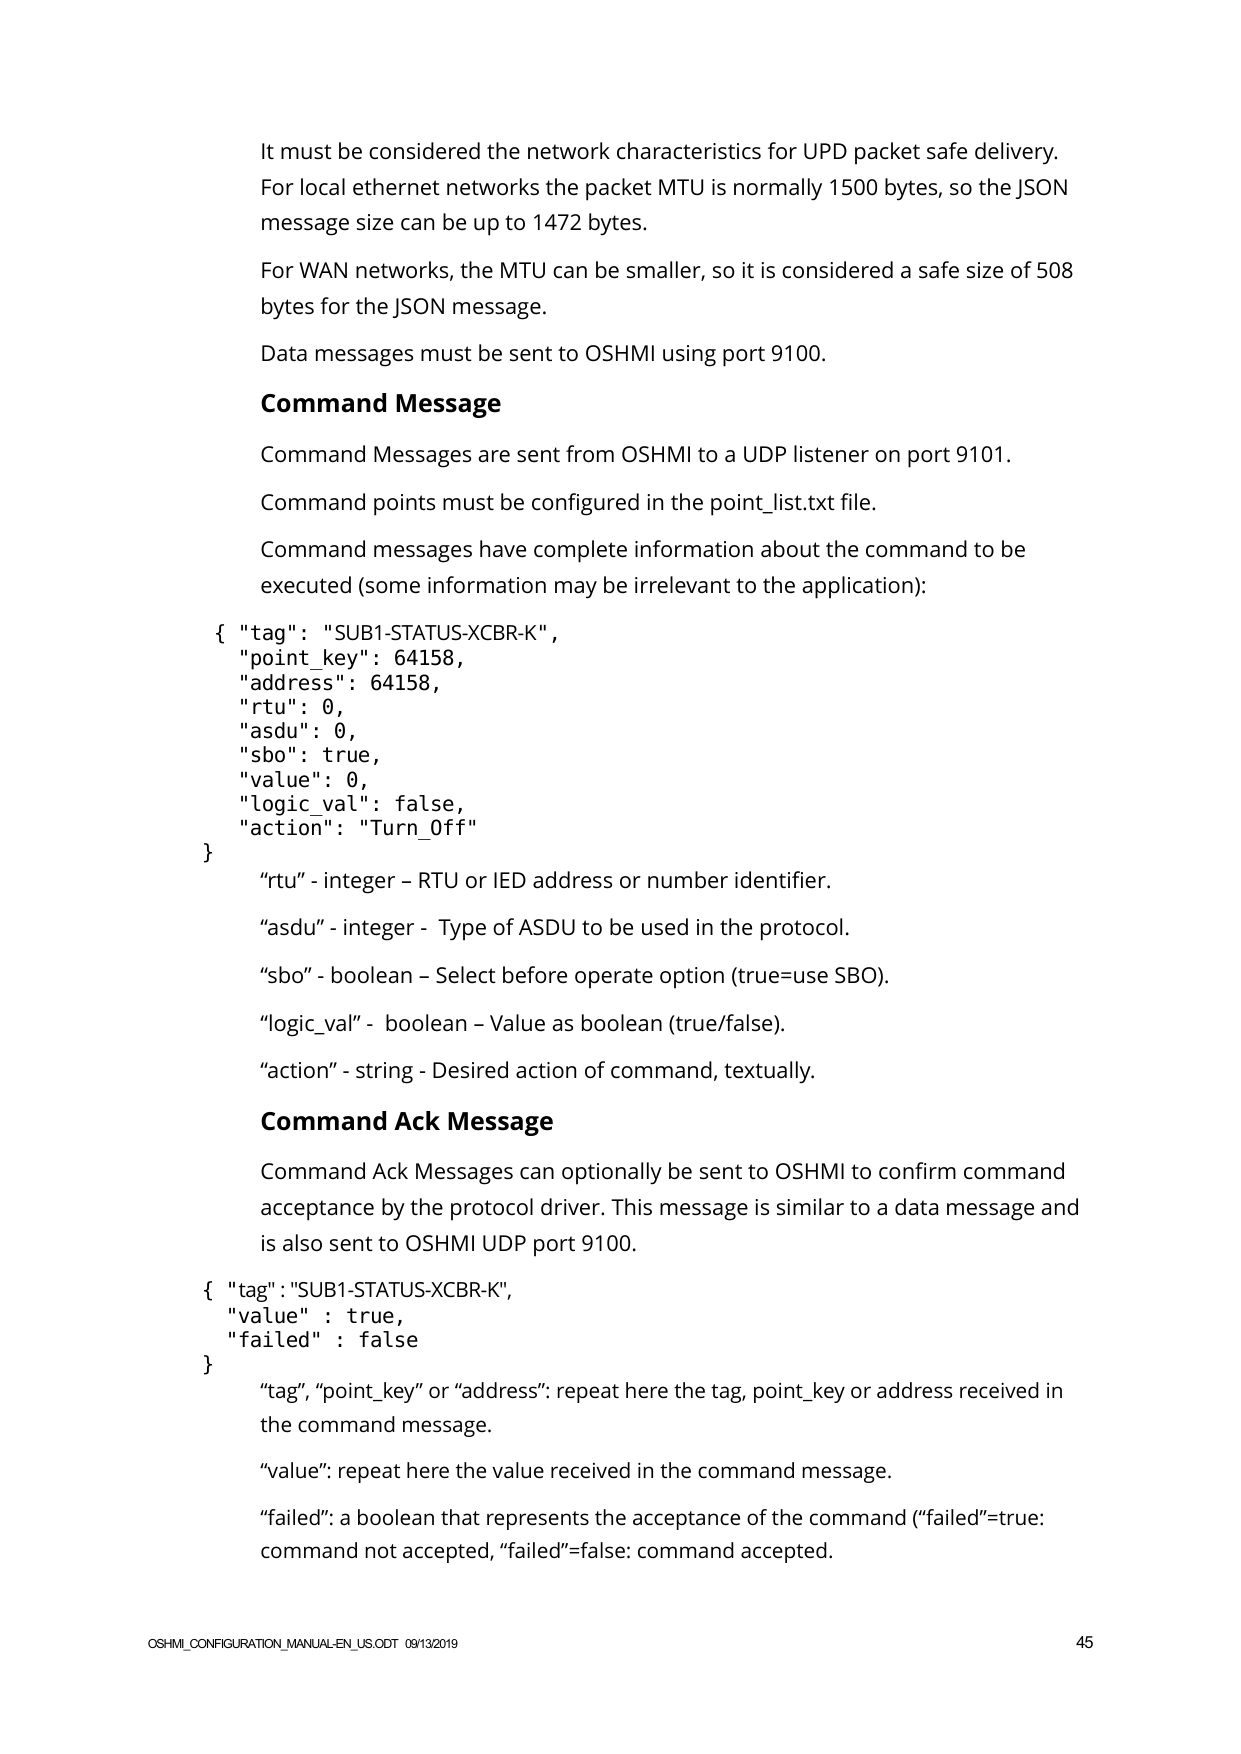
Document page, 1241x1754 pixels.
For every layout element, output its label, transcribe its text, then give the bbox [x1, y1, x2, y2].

text “logic_val” - boolean – Value as boolean (true/false). [260, 1008, 1093, 1038]
text “rtu” - integer – RTU or IED address or number identifier. [260, 865, 1093, 894]
text } [202, 840, 1093, 865]
text } [202, 1352, 1093, 1376]
text "value": 0, [202, 768, 1093, 792]
text “failed”: a boolean that represents the acceptance of the command (“failed”=true: command not accepted, “failed”=false: command accepted. [260, 1503, 1093, 1565]
text "point_key": 64158, [202, 646, 1093, 671]
text Command Messages are sent from OSHMI to a UDP listener on port 9101. [260, 439, 1093, 469]
text "rtu": 0, [202, 695, 1093, 719]
text "sbo": true, [202, 743, 1093, 768]
text { "tag" : "SUB1-STATUS-XCBR-K", [202, 1275, 1093, 1304]
text { "tag": "SUB1-STATUS-XCBR-K", [202, 618, 1093, 646]
text Data messages must be sent to OSHMI using port 9100. [260, 338, 1093, 368]
text "failed" : false [202, 1328, 1093, 1352]
text "logic_val": false, [202, 792, 1093, 816]
text “sbo” - boolean – Select before operate option (true=use SBO). [260, 960, 1093, 990]
text Command Ack Message [260, 1103, 1093, 1137]
text “asdu” - integer - Type of ASDU to be used in the protocol. [260, 912, 1093, 942]
text "value" : true, [202, 1304, 1093, 1328]
text "address": 64158, [202, 671, 1093, 695]
text “action” - string - Desired action of command, textually. [260, 1056, 1093, 1085]
text Command Ack Messages can optionally be sent to OSHMI to confirm command acceptance by the protocol driver. This message is similar to a data message and is also sent to OSHMI UDP port 9100. [260, 1156, 1093, 1257]
text "asdu": 0, [202, 719, 1093, 743]
text Command messages have complete information about the command to be executed (some information may be irrelevant to the application): [260, 534, 1093, 600]
text “tag”, “point_key” or “address”: repeat here the tag, point_key or address received in the command message. [260, 1376, 1093, 1439]
text "action": "Turn_Off" [202, 816, 1093, 840]
text Command Message [260, 386, 1093, 420]
text It must be considered the network characteristics for UPD packet safe delivery. For local ethernet networks the packet MTU is normally 1500 bytes, so the JSON message size can be up to 1472 bytes. [260, 136, 1093, 237]
text For WAN networks, the MTU can be smaller, so it is considered a safe size of 508 bytes for the JSON message. [260, 255, 1093, 321]
text Command points must be configured in the point_list.txt file. [260, 487, 1093, 516]
text “value”: repeat here the value received in the command message. [260, 1457, 1093, 1485]
